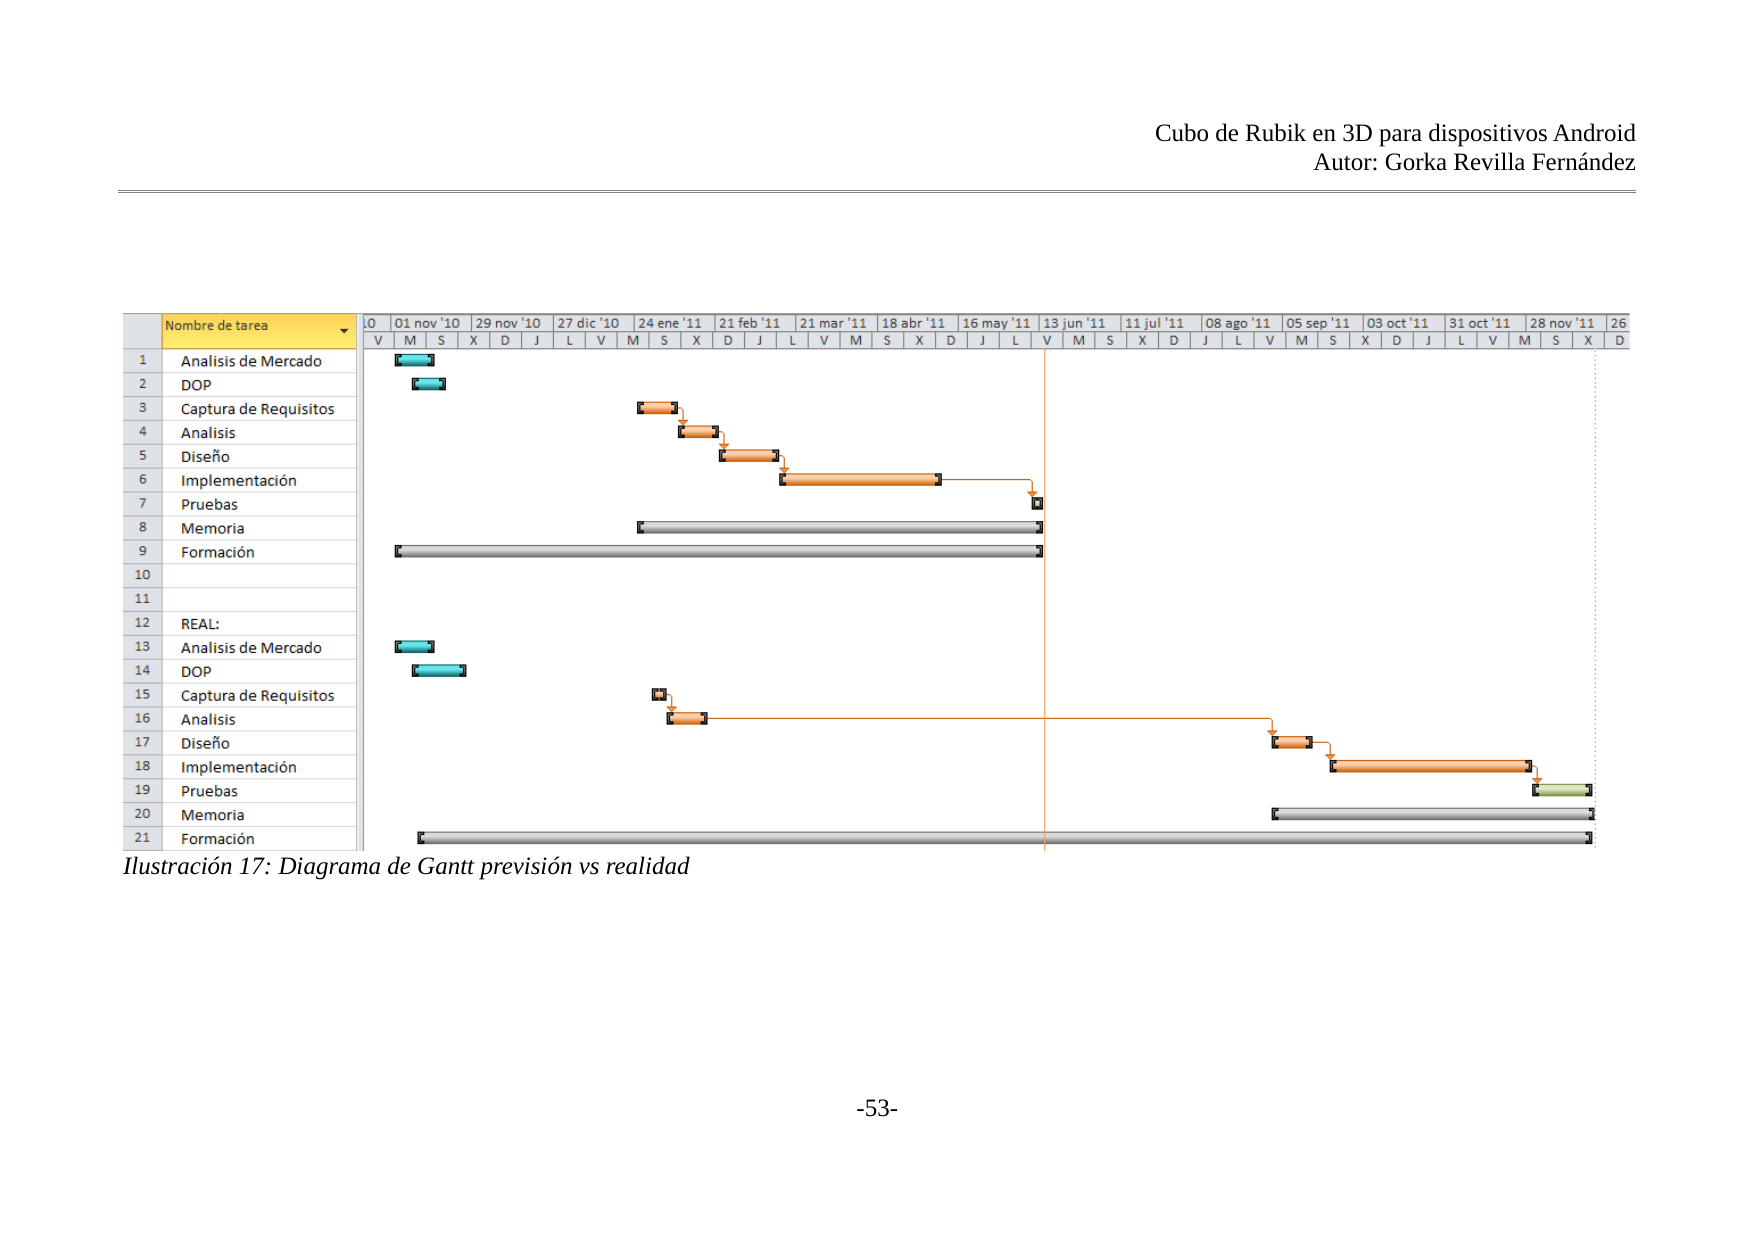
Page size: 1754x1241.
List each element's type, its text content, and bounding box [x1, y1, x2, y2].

text Ilustración 17: Diagrama de Gantt previsión vs realidad [123, 851, 1629, 879]
picture [123, 313, 1630, 851]
